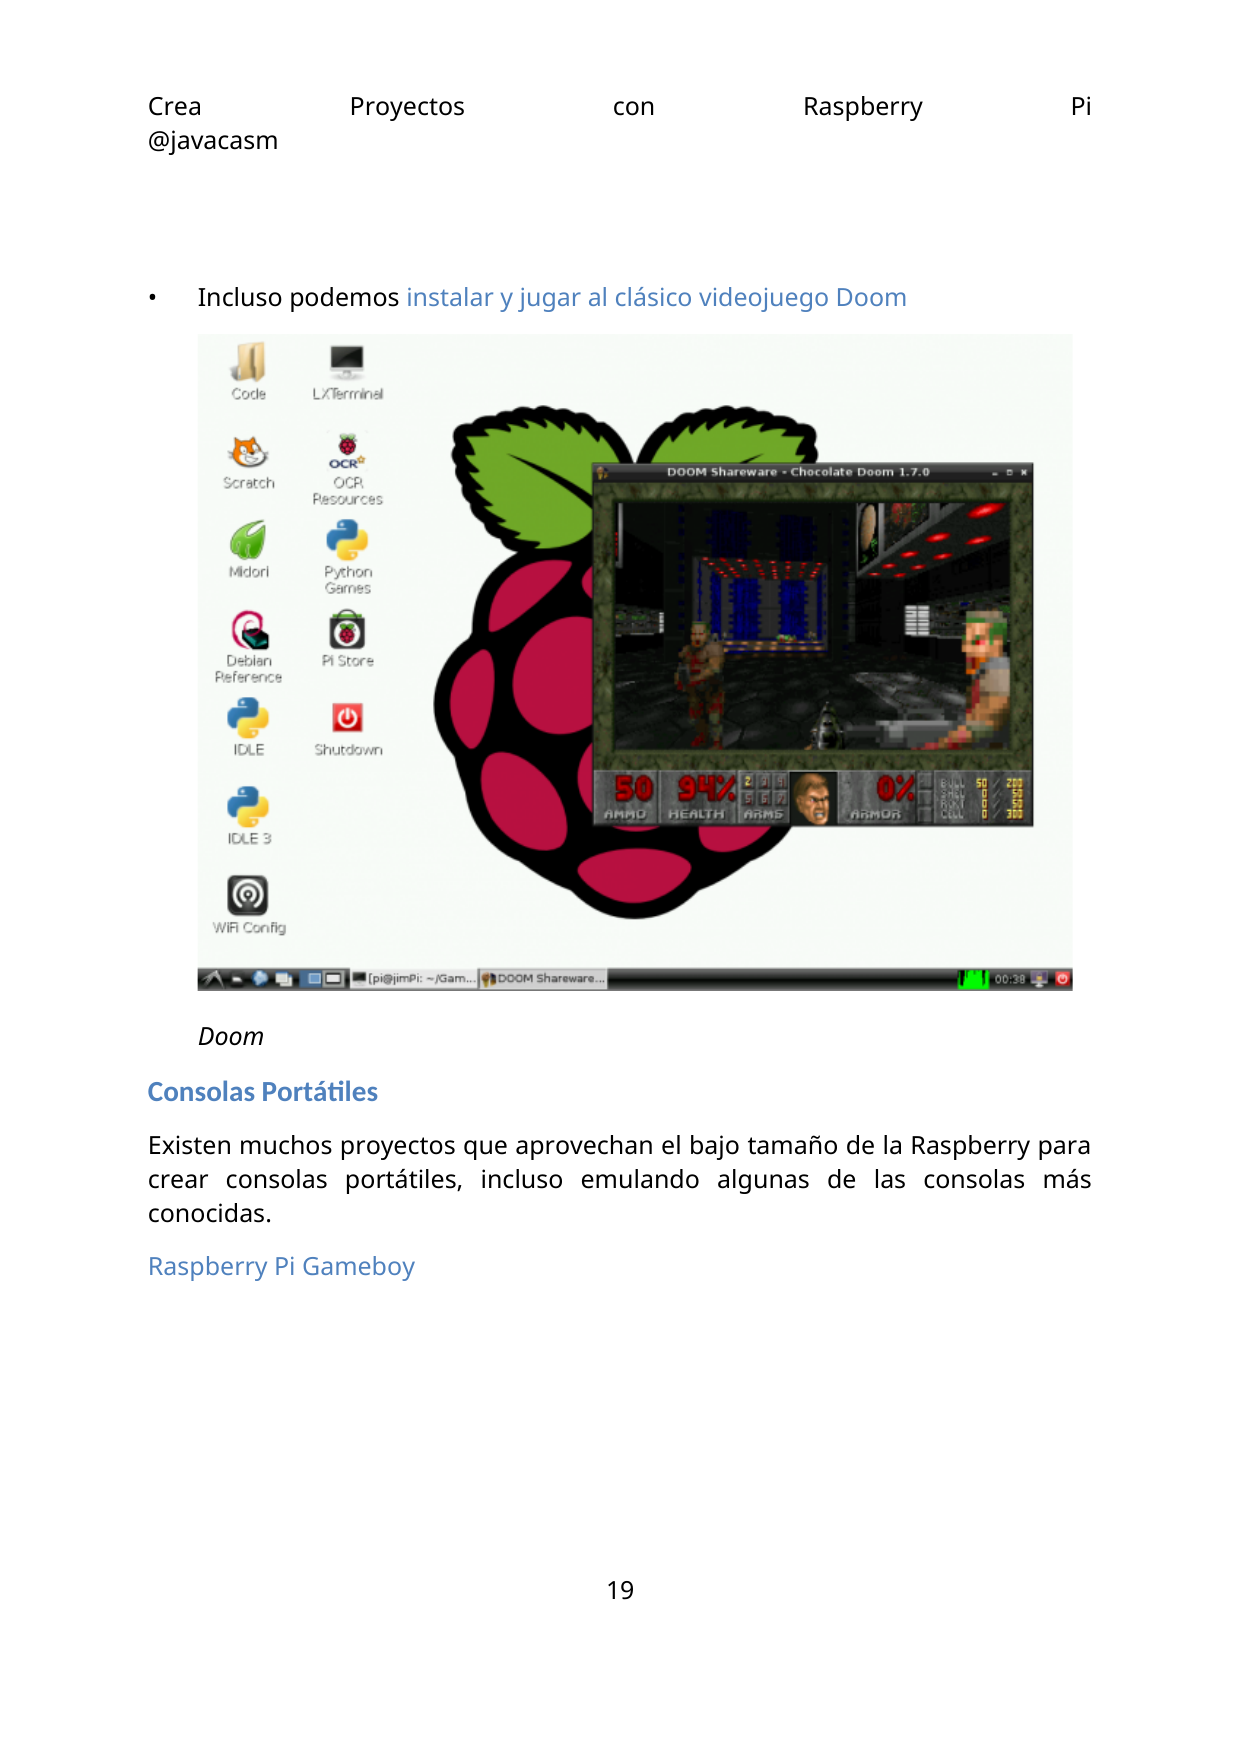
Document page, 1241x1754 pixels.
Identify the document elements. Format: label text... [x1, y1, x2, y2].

list Incluso podemos instalar y jugar al clásico videojuego Doom [148, 279, 1093, 313]
subtitle Consolas Portátiles [148, 1073, 1093, 1109]
picture [197, 334, 1073, 991]
text Raspberry Pi Gameboy [148, 1249, 1093, 1283]
list Doom [148, 1018, 1093, 1053]
text Existen muchos proyectos que aprovechan el bajo tamaño de la Raspberry para crear consolas portátiles, incluso emulando algunas de las consolas más conocidas. [148, 1128, 1093, 1230]
